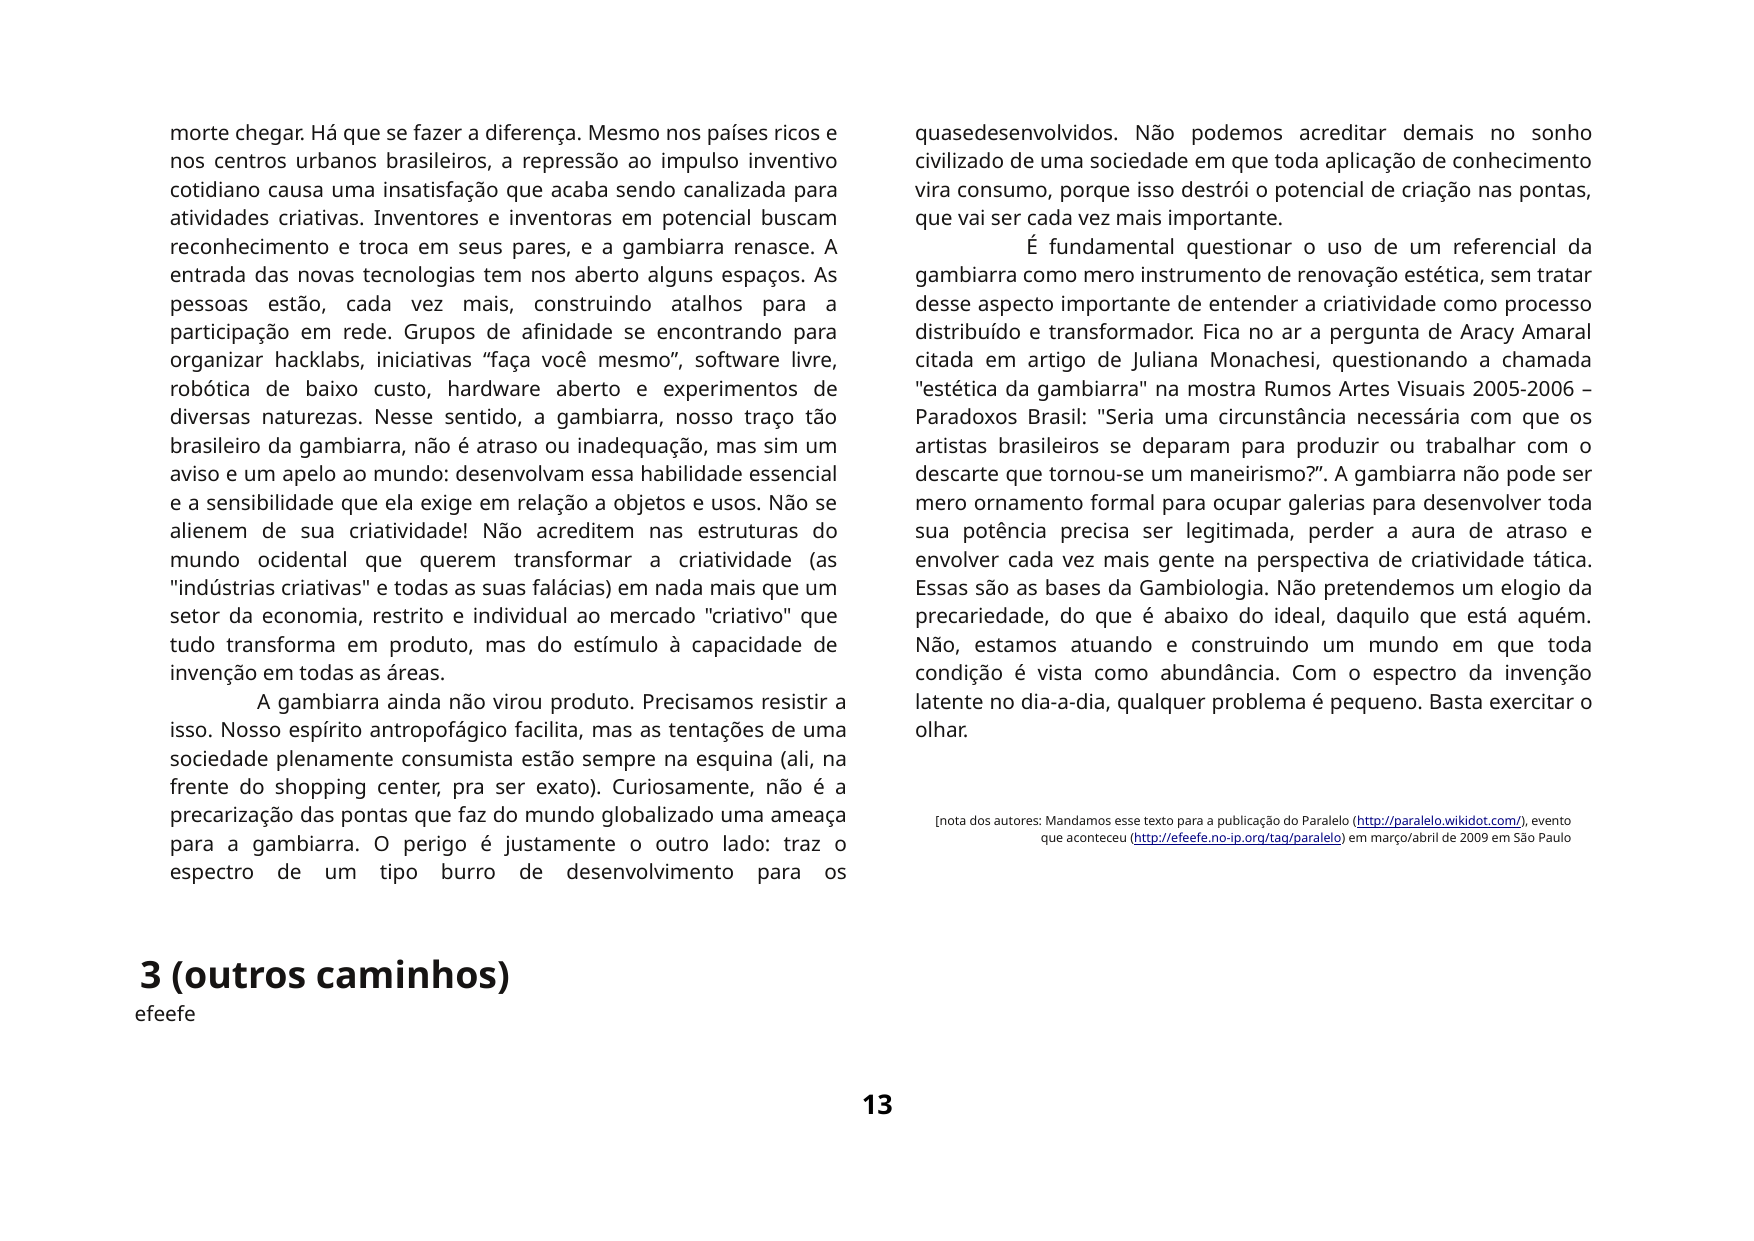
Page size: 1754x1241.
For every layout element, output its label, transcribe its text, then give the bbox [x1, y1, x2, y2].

text [nota dos autores: Mandamos esse texto para a publicação do Paralelo (http://paralelo.wikidot.com/), evento que aconteceu (http://efeefe.no-ip.org/tag/paralelo) em março/abril de 2009 em São Paulo [920, 812, 1571, 846]
text quasedesenvolvidos. Não podemos acreditar demais no sonho civilizado de uma sociedade em que toda aplicação de conhecimento vira consumo, porque isso destrói o potencial de criação nas pontas, que vai ser cada vez mais importante. [915, 118, 1593, 232]
text efeefe [118, 999, 1609, 1028]
text É fundamental questionar o uso de um referencial da gambiarra como mero instrumento de renovação estética, sem tratar desse aspecto importante de entender a criatividade como processo distribuído e transformador. Fica no ar a pergunta de Aracy Amaral citada em artigo de Juliana Monachesi, questionando a chamada "estética da gambiarra" na mostra Rumos Artes Visuais 2005-2006 – Paradoxos Brasil: "Seria uma circunstância necessária com que os artistas brasileiros se deparam para produzir ou trabalhar com o descarte que tornou-se um maneirismo?”. A gambiarra não pode ser mero ornamento formal para ocupar galerias para desenvolver toda sua potência precisa ser legitimada, perder a aura de atraso e envolver cada vez mais gente na perspectiva de criatividade tática. Essas são as bases da Gambiologia. Não pretendemos um elogio da precariedade, do que é abaixo do ideal, daquilo que está aquém. Não, estamos atuando e construindo um mundo em que toda condição é vista como abundância. Com o espectro da invenção latente no dia-a-dia, qualquer problema é pequeno. Basta exercitar o olhar. [915, 232, 1593, 744]
text A gambiarra ainda não virou produto. Precisamos resistir a isso. Nosso espírito antropofágico facilita, mas as tentações de uma sociedade plenamente consumista estão sempre na esquina (ali, na frente do shopping center, pra ser exato). Curiosamente, não é a precarização das pontas que faz do mundo globalizado uma ameaça para a gambiarra. O perigo é justamente o outro lado: traz o espectro de um tipo burro de desenvolvimento para os [169, 687, 848, 886]
text morte chegar. Há que se fazer a diferença. Mesmo nos países ricos e nos centros urbanos brasileiros, a repressão ao impulso inventivo cotidiano causa uma insatisfação que acaba sendo canalizada para atividades criativas. Inventores e inventoras em potencial buscam reconhecimento e troca em seus pares, e a gambiarra renasce. A entrada das novas tecnologias tem nos aberto alguns espaços. As pessoas estão, cada vez mais, construindo atalhos para a participação em rede. Grupos de afinidade se encontrando para organizar hacklabs, iniciativas “faça você mesmo”, software livre, robótica de baixo custo, hardware aberto e experimentos de diversas naturezas. Nesse sentido, a gambiarra, nosso traço tão brasileiro da gambiarra, não é atraso ou inadequação, mas sim um aviso e um apelo ao mundo: desenvolvam essa habilidade essencial e a sensibilidade que ela exige em relação a objetos e usos. Não se alienem de sua criatividade! Não acreditem nas estruturas do mundo ocidental que querem transformar a criatividade (as "indústrias criativas" e todas as suas falácias) em nada mais que um setor da economia, restrito e individual ao mercado "criativo" que tudo transforma em produto, mas do estímulo à capacidade de invenção em todas as áreas. [169, 118, 838, 687]
text 3 (outros caminhos) [140, 948, 1609, 999]
